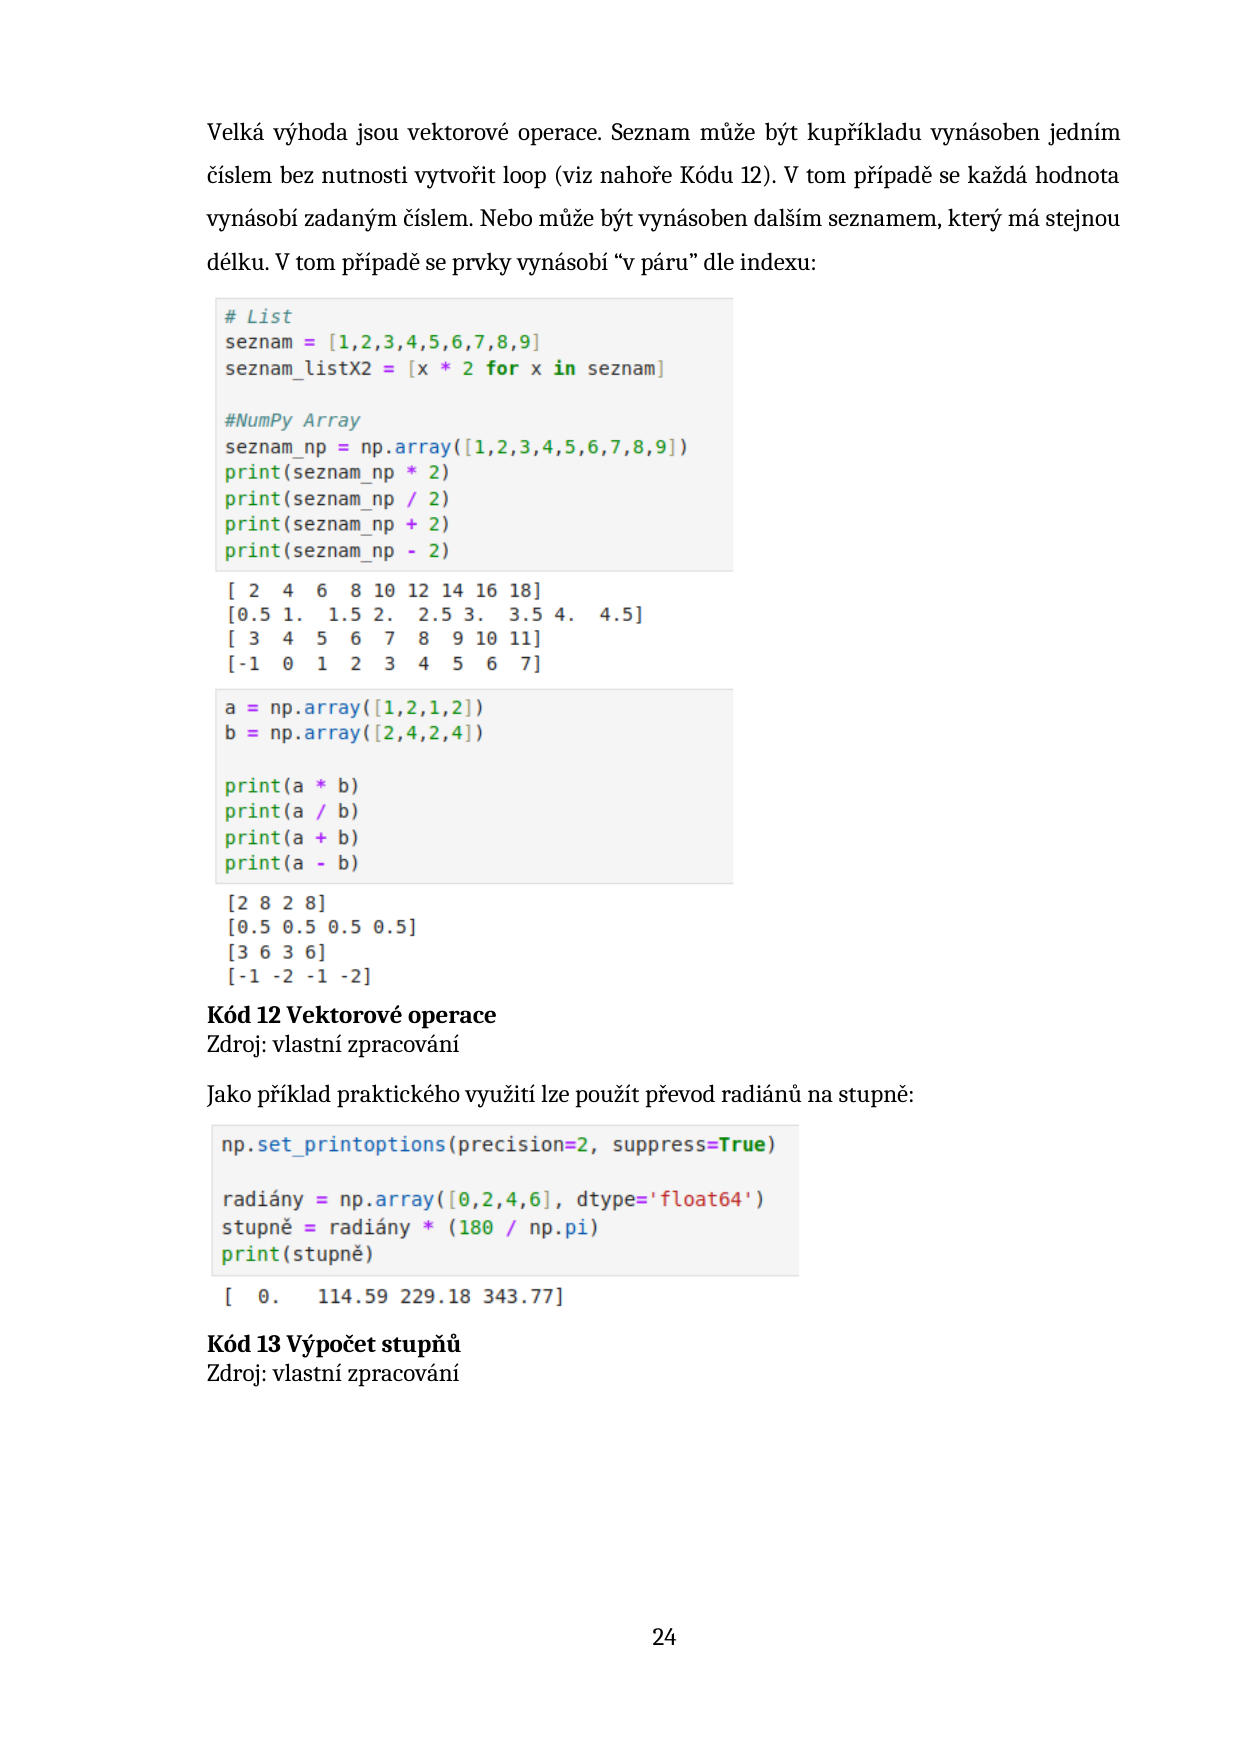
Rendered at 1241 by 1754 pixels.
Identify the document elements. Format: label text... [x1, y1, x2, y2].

text Velká výhoda jsou vektorové operace. Seznam může být kupříkladu vynásoben jedním číslem bez nutnosti vytvořit loop (viz nahoře Kódu 12). V tom případě se každá hodnota vynásobí zadaným číslem. Nebo může být vynásoben dalším seznamem, který má stejnou délku. V tom případě se prvky vynásobí “v páru” dle indexu: [207, 118, 1122, 276]
picture [206, 290, 734, 988]
title Kód 13 Výpočet stupňů [207, 1330, 1122, 1359]
text Zdroj: vlastní zpracování [207, 1030, 1122, 1059]
text Zdroj: vlastní zpracování [207, 1359, 1122, 1388]
title Kód 12 Vektorové operace [207, 1001, 1122, 1030]
picture [206, 1122, 800, 1316]
text Jako příklad praktického využití lze použít převod radiánů na stupně: [207, 1080, 1122, 1108]
